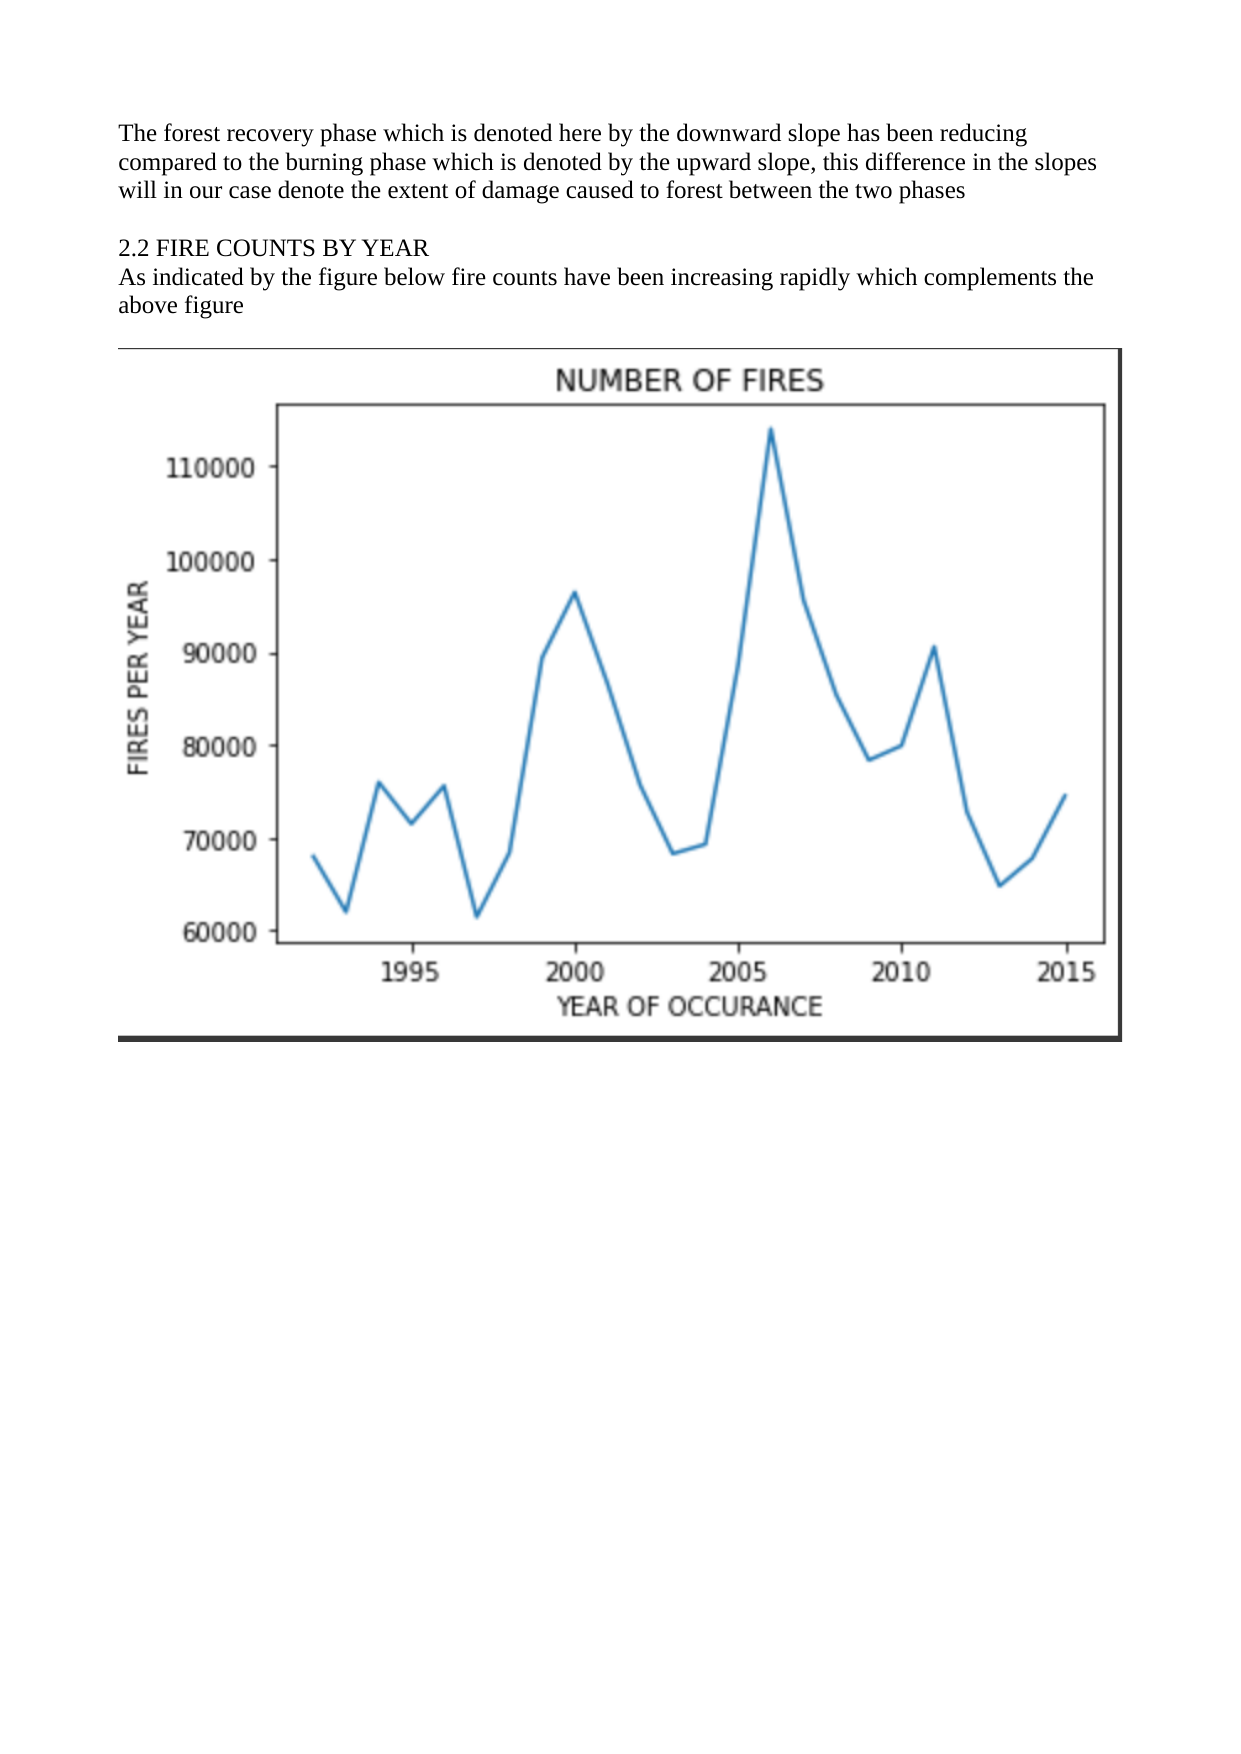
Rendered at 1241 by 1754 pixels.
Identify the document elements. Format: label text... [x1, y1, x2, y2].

text 2.2 FIRE COUNTS BY YEAR [118, 233, 1122, 262]
text As indicated by the figure below fire counts have been increasing rapidly which complements the above figure [118, 262, 1122, 319]
picture [118, 348, 1123, 1042]
text The forest recovery phase which is denoted here by the downward slope has been reducing compared to the burning phase which is denoted by the upward slope, this difference in the slopes will in our case denote the extent of damage caused to forest between the two phases [118, 118, 1122, 204]
